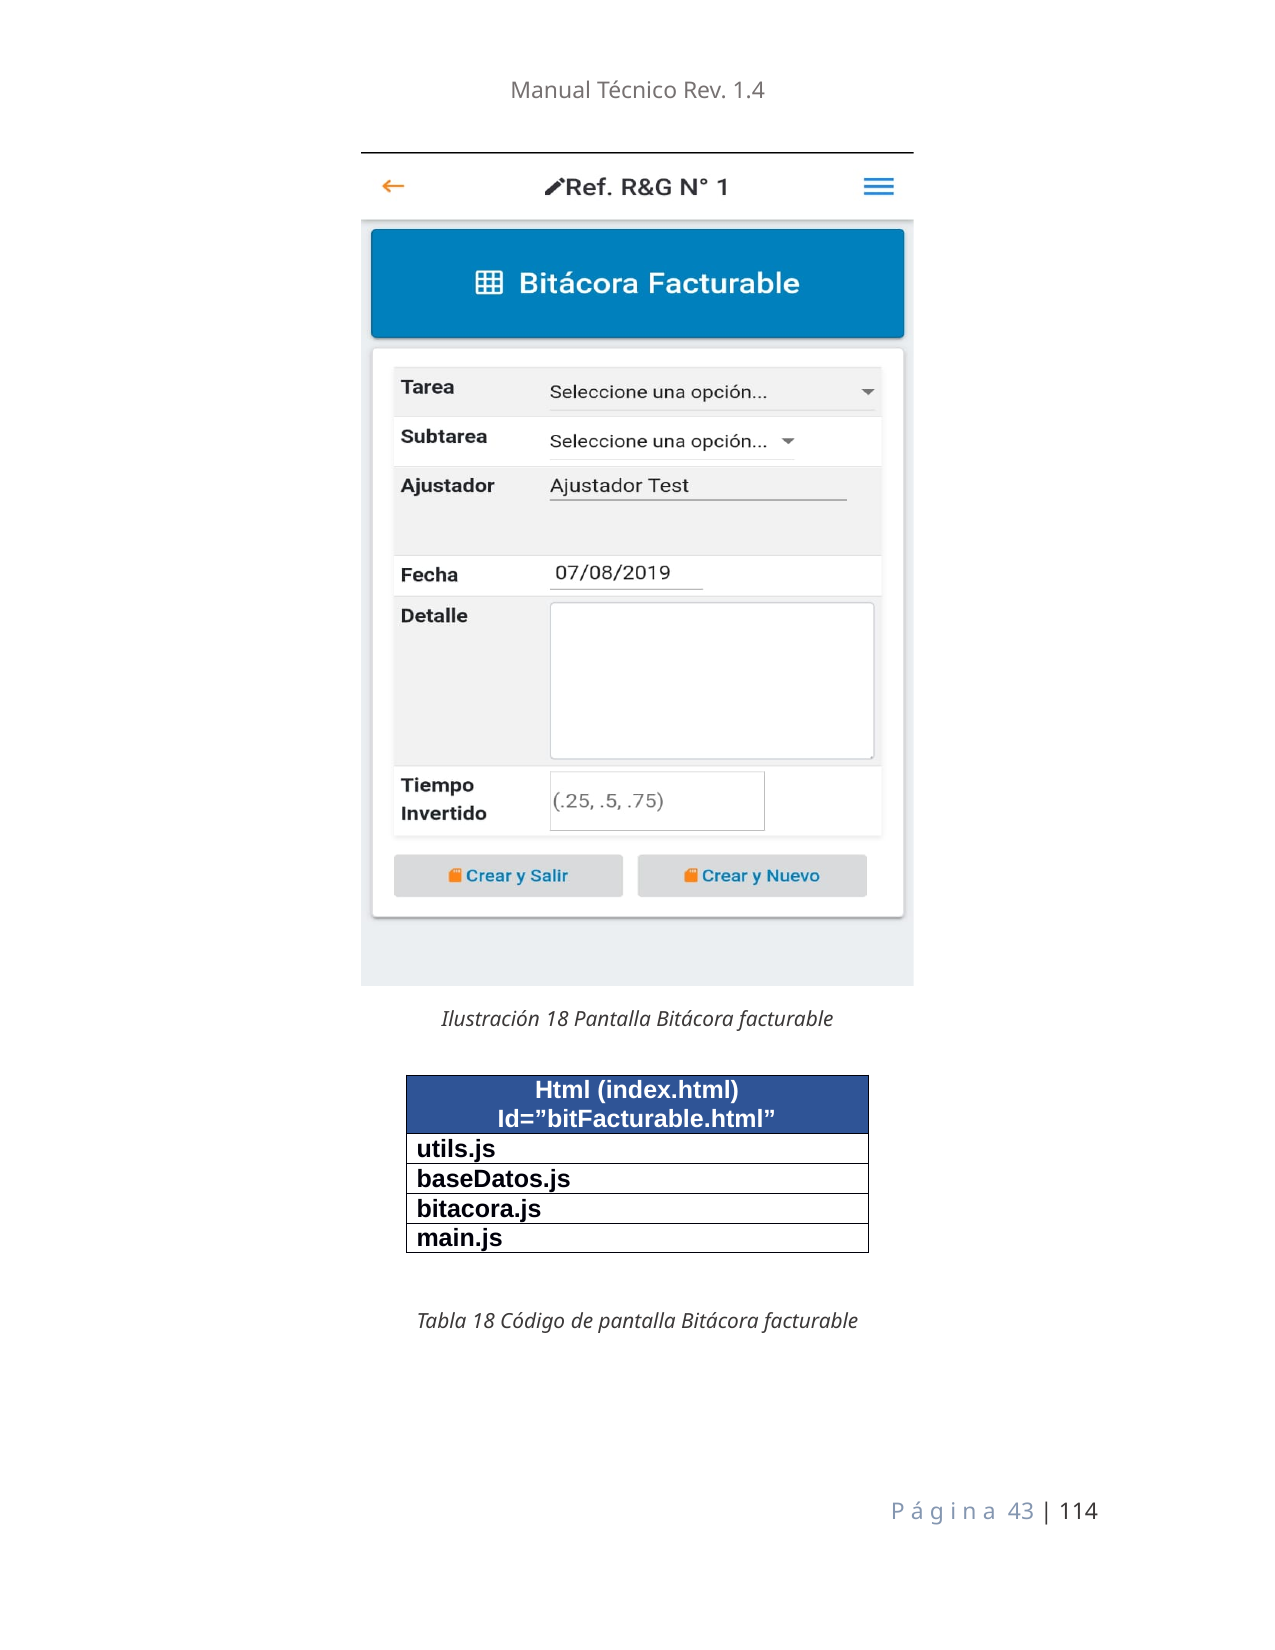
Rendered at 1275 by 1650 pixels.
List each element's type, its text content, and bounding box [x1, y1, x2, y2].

text Ilustración 16 Pantalla Bitácora facturable [177, 1004, 1098, 1033]
table_cell utils.js [407, 1134, 868, 1163]
text Tabla 18 Código de pantalla Bitácora facturable [177, 1306, 1098, 1334]
table_header Html (index.html) Id=”bitFacturable.html” [407, 1076, 868, 1133]
table_cell main.js [407, 1224, 868, 1252]
table_cell bitacora.js [407, 1194, 868, 1222]
table_cell baseDatos.js [407, 1164, 868, 1193]
picture [361, 152, 914, 986]
